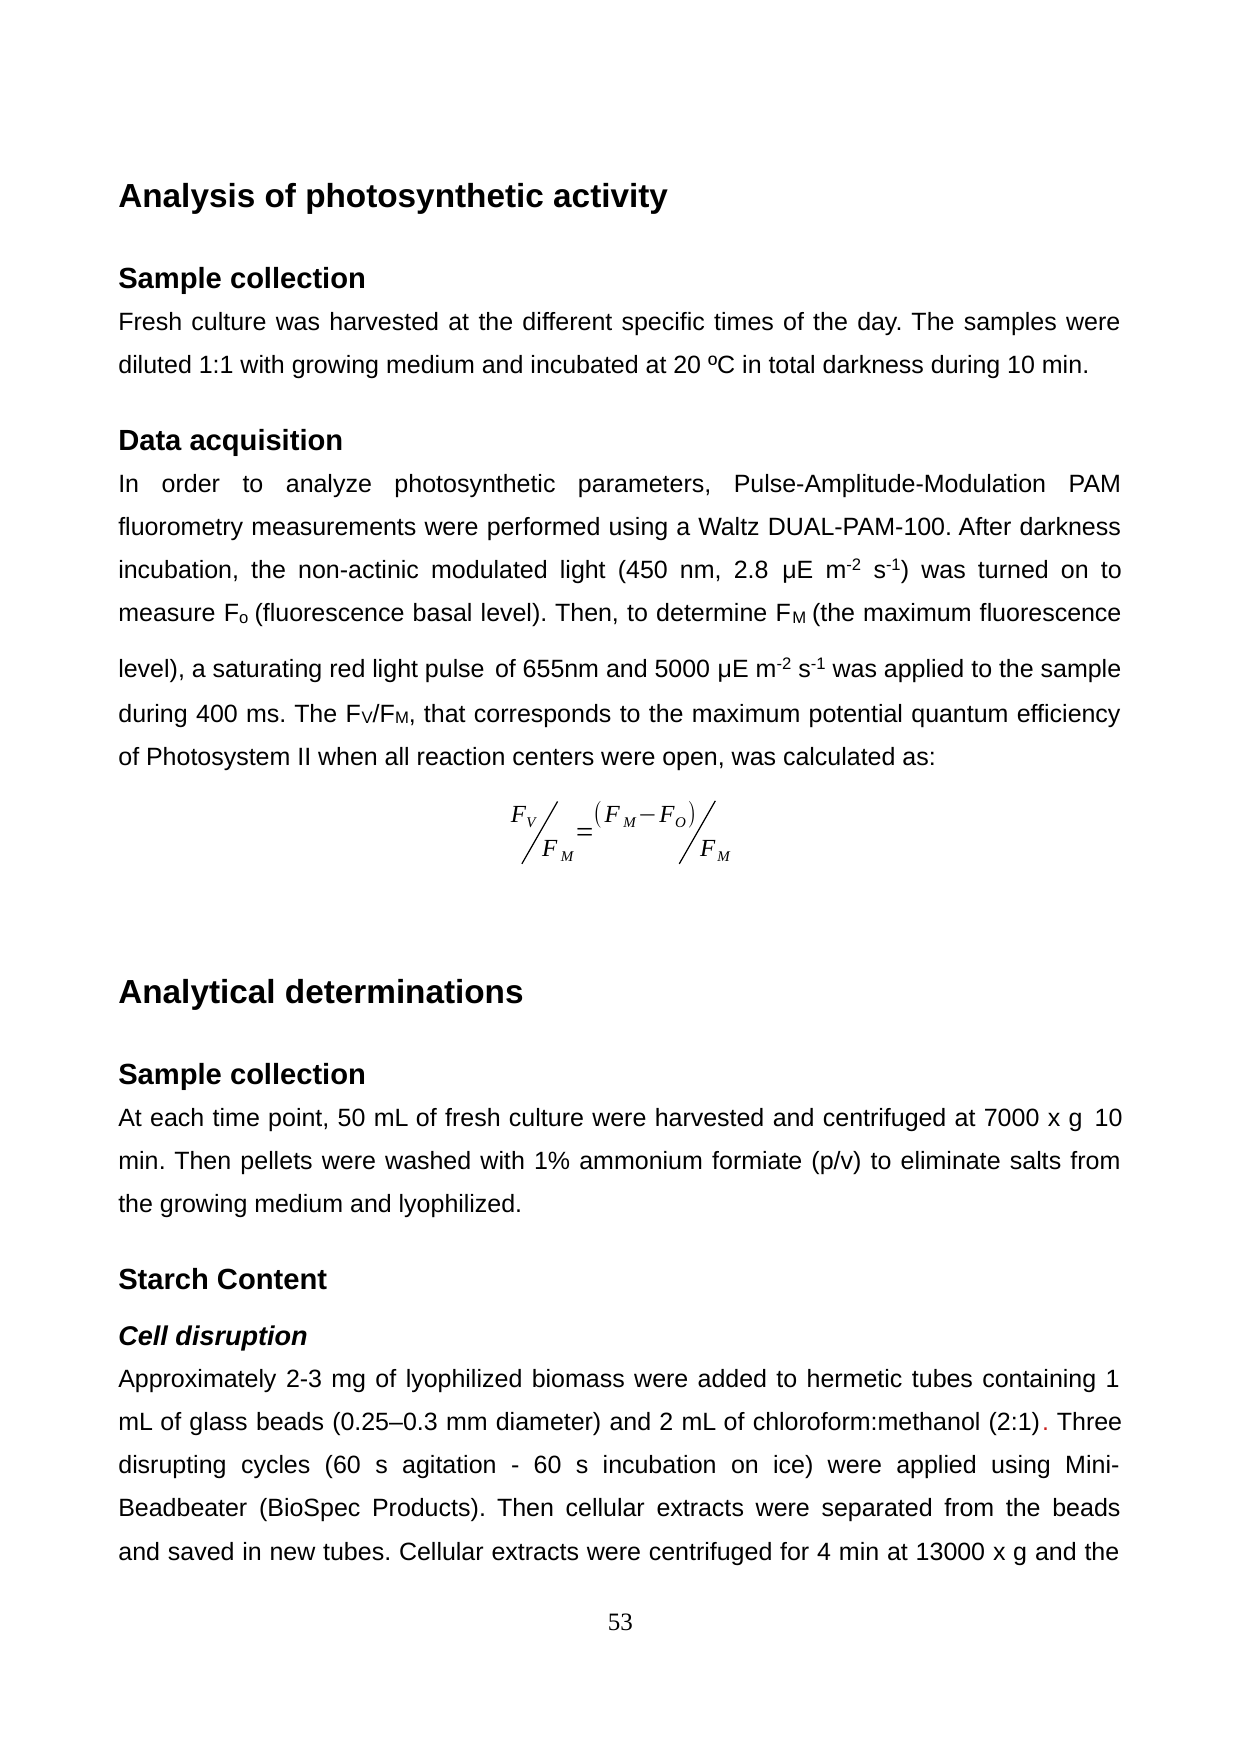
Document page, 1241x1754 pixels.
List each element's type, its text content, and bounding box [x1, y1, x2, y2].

text Approximately 2-3 mg of lyophilized biomass were added to hermetic tubes containing 1 mL of glass beads (0.25–0.3 mm diameter) and 2 mL of chloroform:methanol (2:1). Three disrupting cycles (60 s agitation - 60 s incubation on ice) were applied using Mini-Beadbeater (BioSpec Products). Then cellular extracts were separated from the beads and saved in new tubes. Cellular extracts were centrifuged for 4 min at 13000 x g and the [118, 1364, 1122, 1565]
text Fresh culture was harvested at the different specific times of the day. The samples were diluted 1:1 with growing medium and incubated at 20 ºC in total darkness during 10 min. [118, 307, 1122, 379]
subtitle Cell disruption [118, 1320, 1122, 1351]
subtitle Analytical determinations [118, 972, 1122, 1011]
subtitle Sample collection [118, 1057, 1122, 1091]
text In order to analyze photosynthetic parameters, Pulse-Amplitude-Modulation PAM fluorometry measurements were performed using a Waltz DUAL-PAM-100. After darkness incubation, the non-actinic modulated light (450 nm, 2.8 μE m-2 s-1) was turned on to measure Fo (fluorescence basal level). Then, to determine FM (the maximum fluorescence level), a saturating red light pulse of 655nm and 5000 μE m-2 s-1 was applied to the sample during 400 ms. The FV/FM, that corresponds to the maximum potential quantum efficiency of Photosystem II when all reaction centers were open, was calculated as: [118, 468, 1122, 771]
text At each time point, 50 mL of fresh culture were harvested and centrifuged at 7000 x g 10 min. Then pellets were washed with 1% ammonium formiate (p/v) to eliminate salts from the growing medium and lyophilized. [118, 1103, 1122, 1218]
subtitle Sample collection [118, 261, 1122, 294]
subtitle Analysis of photosynthetic activity [118, 176, 1122, 215]
subtitle Data acquisition [118, 422, 1122, 456]
subtitle Starch Content [118, 1262, 1122, 1295]
